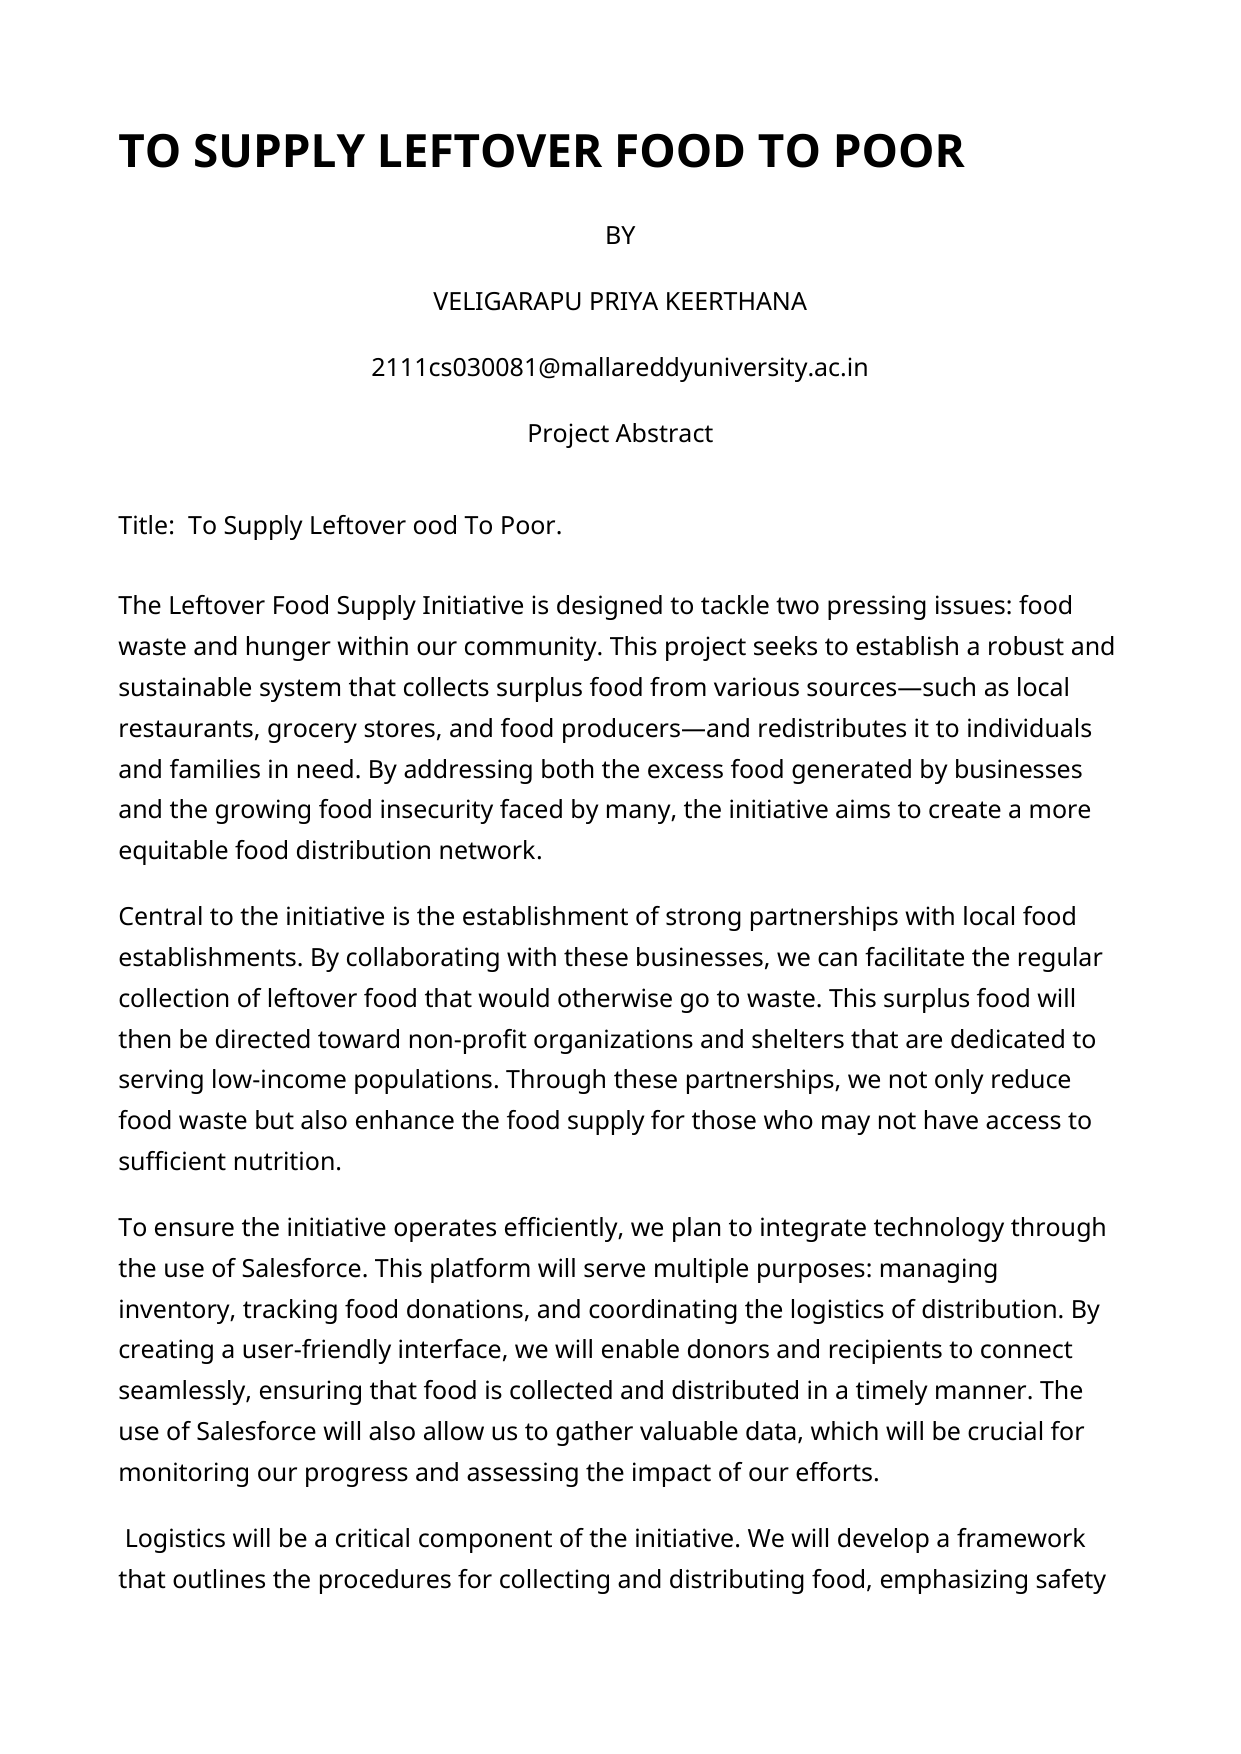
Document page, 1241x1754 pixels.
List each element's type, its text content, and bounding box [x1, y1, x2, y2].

text The Leftover Food Supply Initiative is designed to tackle two pressing issues: food waste and hunger within our community. This project seeks to establish a robust and sustainable system that collects surplus food from various sources—such as local restaurants, grocery stores, and food producers—and redistributes it to individuals and families in need. By addressing both the excess food generated by businesses and the growing food insecurity faced by many, the initiative aims to create a more equitable food distribution network. [118, 588, 1122, 867]
text To ensure the initiative operates efficiently, we plan to integrate technology through the use of Salesforce. This platform will serve multiple purposes: managing inventory, tracking food donations, and coordinating the logistics of distribution. By creating a user-friendly interface, we will enable donors and recipients to connect seamlessly, ensuring that food is collected and distributed in a timely manner. The use of Salesforce will also allow us to gather valuable data, which will be crucial for monitoring our progress and assessing the impact of our efforts. [118, 1209, 1122, 1489]
text Title: To Supply Leftover ood To Poor. [118, 481, 1122, 549]
text 2111cs030081@mallareddyuniversity.ac.in [118, 349, 1122, 384]
text BY [118, 218, 1122, 252]
text VELIGARAPU PRIYA KEERTHANA [118, 284, 1122, 318]
text Project Abstract [118, 415, 1122, 449]
text TO SUPPLY LEFTOVER FOOD TO POOR [118, 118, 1122, 181]
text Central to the initiative is the establishment of strong partnerships with local food establishments. By collaborating with these businesses, we can facilitate the regular collection of leftover food that would otherwise go to waste. This surplus food will then be directed toward non-profit organizations and shelters that are dedicated to serving low-income populations. Through these partnerships, we not only reduce food waste but also enhance the food supply for those who may not have access to sufficient nutrition. [118, 899, 1122, 1178]
text Logistics will be a critical component of the initiative. We will develop a framework that outlines the procedures for collecting and distributing food, emphasizing safety [118, 1520, 1122, 1595]
